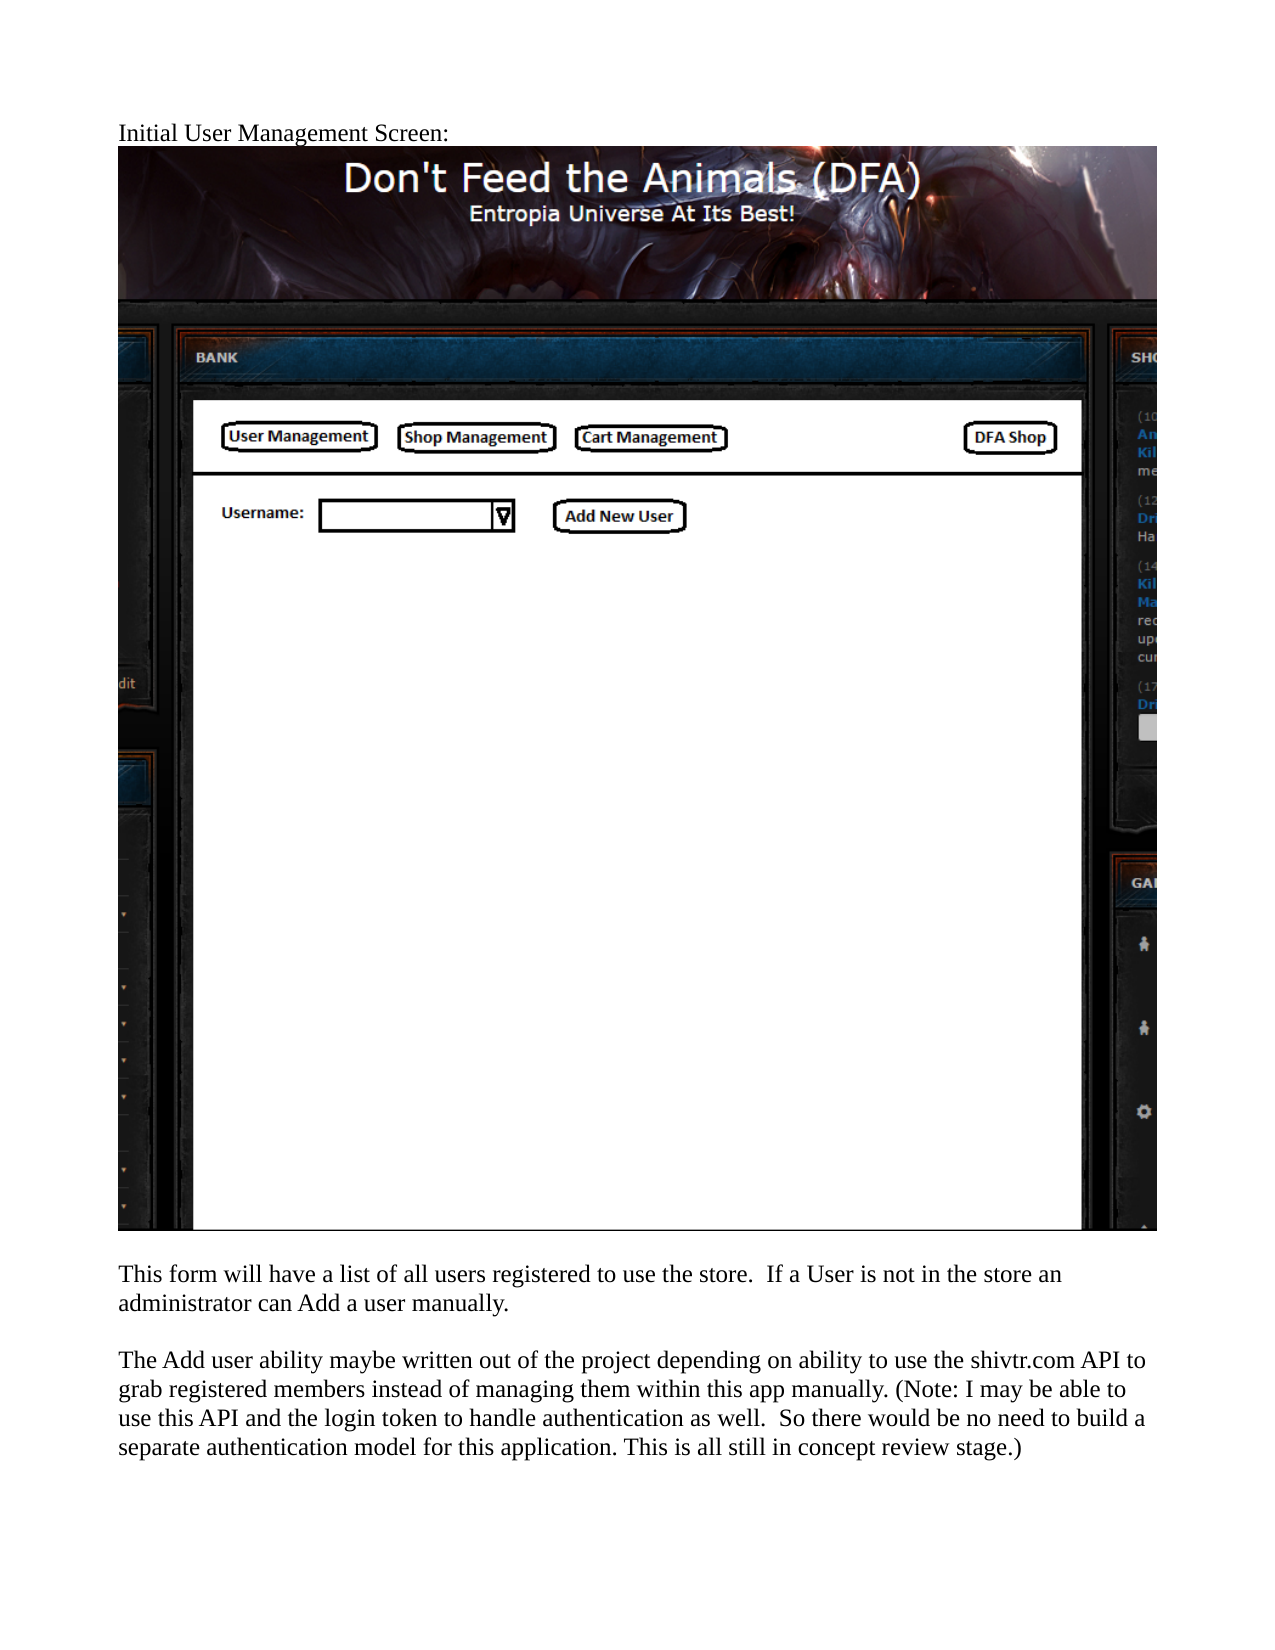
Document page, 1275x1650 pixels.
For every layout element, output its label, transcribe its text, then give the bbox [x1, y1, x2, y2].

text The Add user ability maybe written out of the project depending on ability to use the shivtr.com API to grab registered members instead of managing them within this app manually. (Note: I may be able to use this API and the login token to handle authentication as well. So there would be no need to build a separate authentication model for this application. This is all still in concept review stage.) [118, 1346, 1157, 1461]
text This form will have a list of all users registered to use the store. If a User is not in the store an administrator can Add a user manually. [118, 1259, 1157, 1317]
picture [118, 146, 1157, 1231]
text Initial User Management Screen: [118, 118, 1157, 146]
